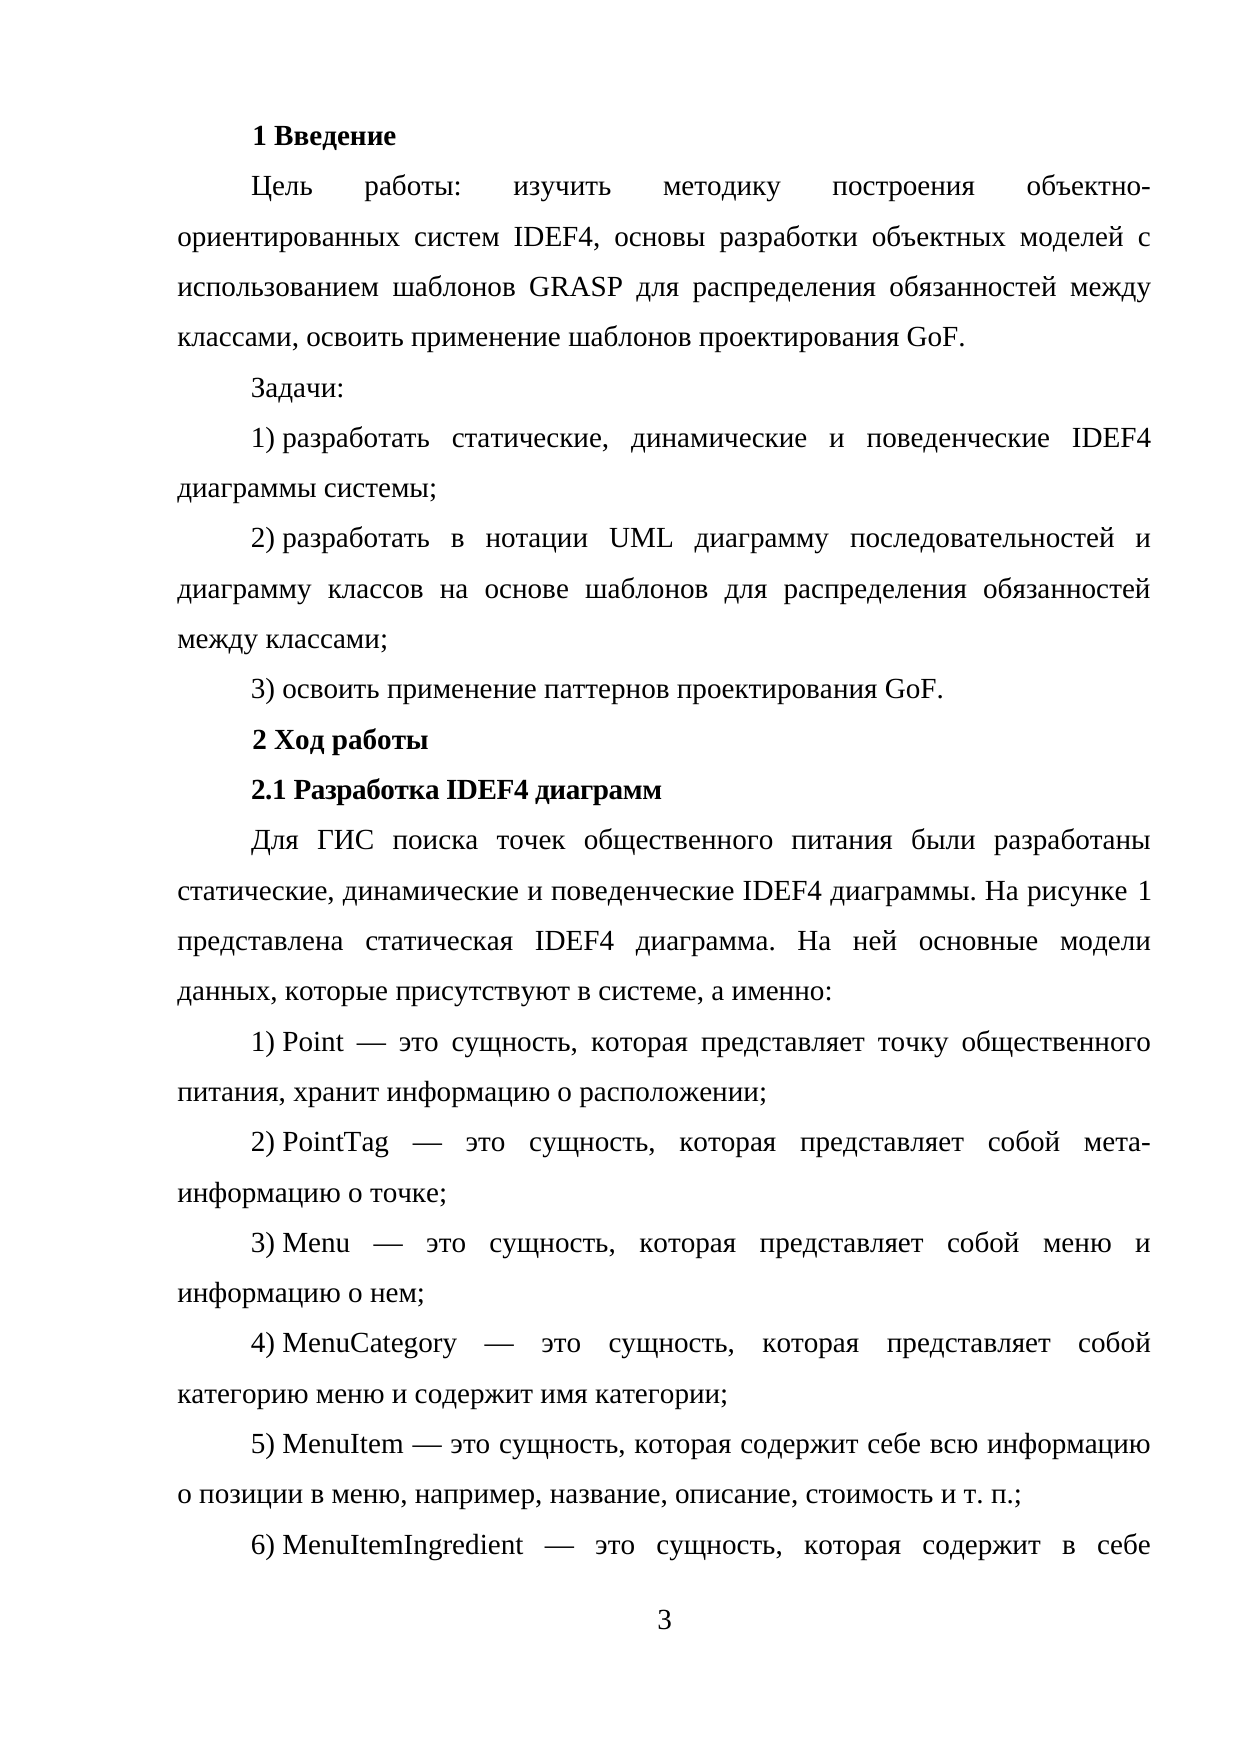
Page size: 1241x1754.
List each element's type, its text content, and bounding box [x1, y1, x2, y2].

list MenuCategory — это сущность, которая представляет собой категорию меню и содержит имя категории; [177, 1326, 1152, 1409]
list Point — это сущность, которая представляет точку общественного питания, хранит информацию о расположении; [177, 1024, 1152, 1108]
list освоить применение паттернов проектирования GoF. [177, 672, 1152, 705]
list PointTag — это сущность, которая представляет собой мета-информацию о точке; [177, 1124, 1152, 1208]
subtitle Введение [252, 118, 1152, 152]
subtitle Ход работы [252, 722, 1152, 755]
list Menu — это сущность, которая представляет собой меню и информацию о нем; [177, 1225, 1152, 1309]
list разработать в нотации UML диаграмму последовательностей и диаграмму классов на основе шаблонов для распределения обязанностей между классами; [177, 521, 1152, 655]
subtitle Разработка IDEF4 диаграмм [177, 772, 1152, 806]
list MenuItemIngredient — это сущность, которая содержит в себе [177, 1527, 1152, 1560]
text Для ГИС поиска точек общественного питания были разработаны статические, динамические и поведенческие IDEF4 диаграммы. На рисунке 1 представлена статическая IDEF4 диаграмма. На ней основные модели данных, которые присутствуют в системе, а именно: [177, 822, 1152, 1007]
list MenuItem — это сущность, которая содержит себе всю информацию о позиции в меню, например, название, описание, стоимость и т. п.; [177, 1426, 1152, 1510]
list Задачи: [177, 370, 1152, 403]
list разработать статические, динамические и поведенческие IDEF4 диаграммы системы; [177, 420, 1152, 504]
text Цель работы: изучить методику построения объектно-ориентированных систем IDEF4, основы разработки объектных моделей с использованием шаблонов GRASP для распределения обязанностей между классами, освоить применение шаблонов проектирования GoF. [177, 168, 1152, 353]
